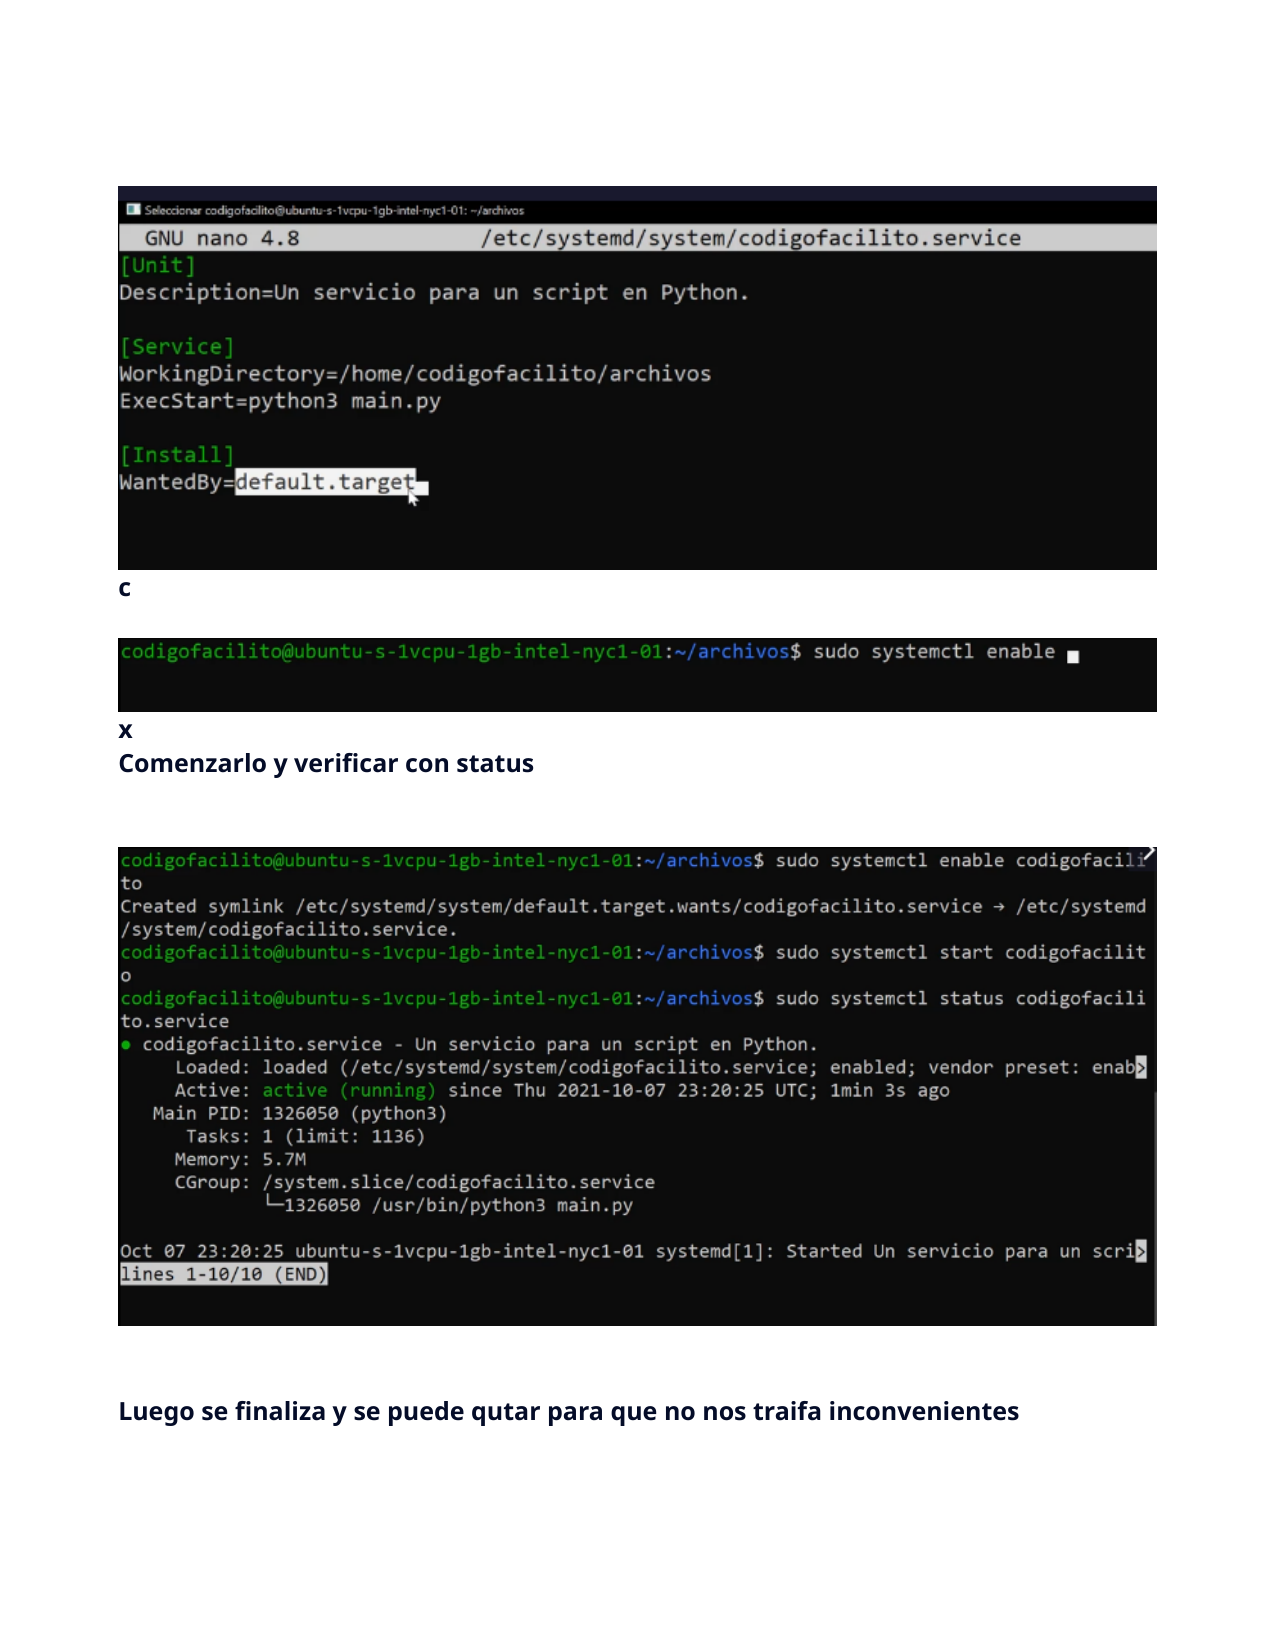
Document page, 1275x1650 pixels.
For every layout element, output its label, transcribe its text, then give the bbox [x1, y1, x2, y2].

picture [118, 638, 1157, 712]
picture [118, 186, 1157, 570]
picture [118, 847, 1157, 1326]
text Comenzarlo y verificar con status [118, 745, 1157, 779]
text Luego se finaliza y se puede qutar para que no nos traifa inconvenientes [118, 1393, 1157, 1427]
text c [118, 570, 1157, 604]
text x [118, 712, 1157, 745]
